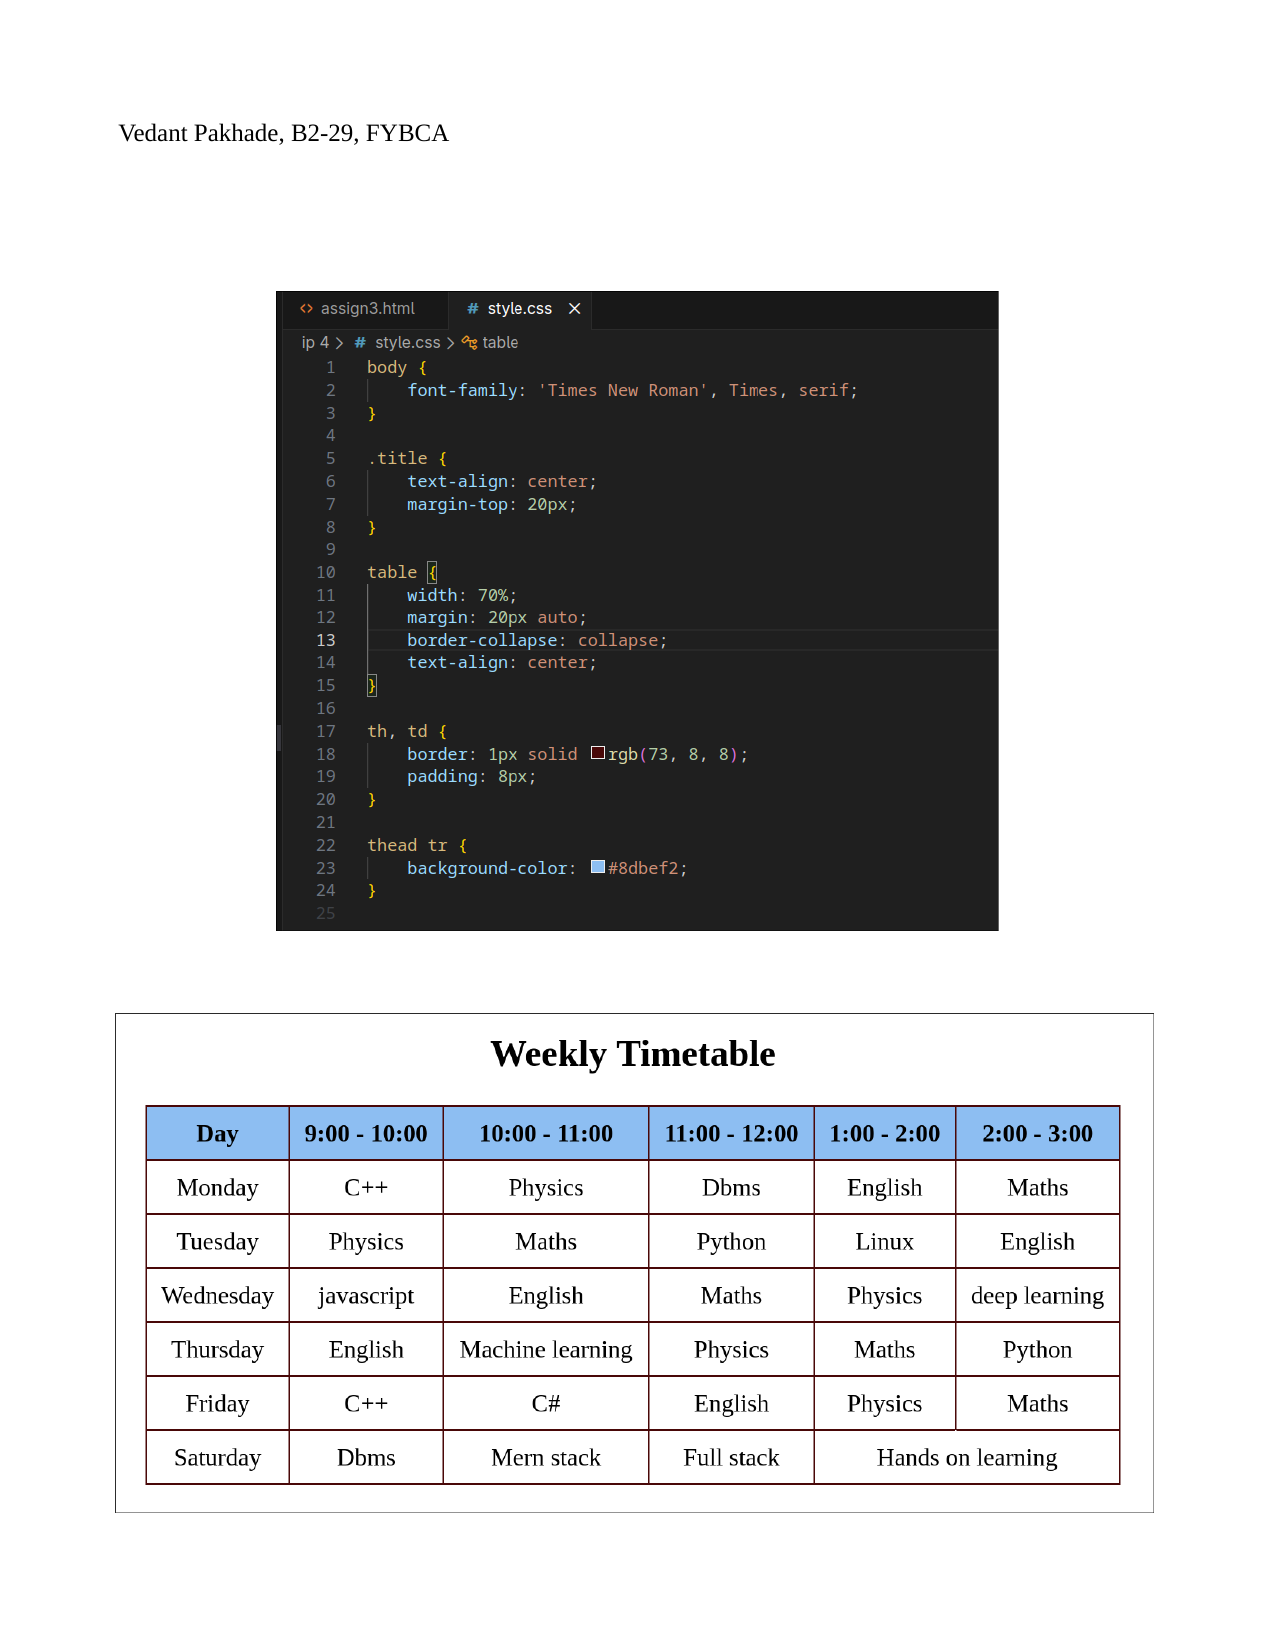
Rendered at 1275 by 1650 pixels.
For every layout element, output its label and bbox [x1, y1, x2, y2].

picture [276, 291, 999, 931]
picture [115, 1013, 1154, 1513]
